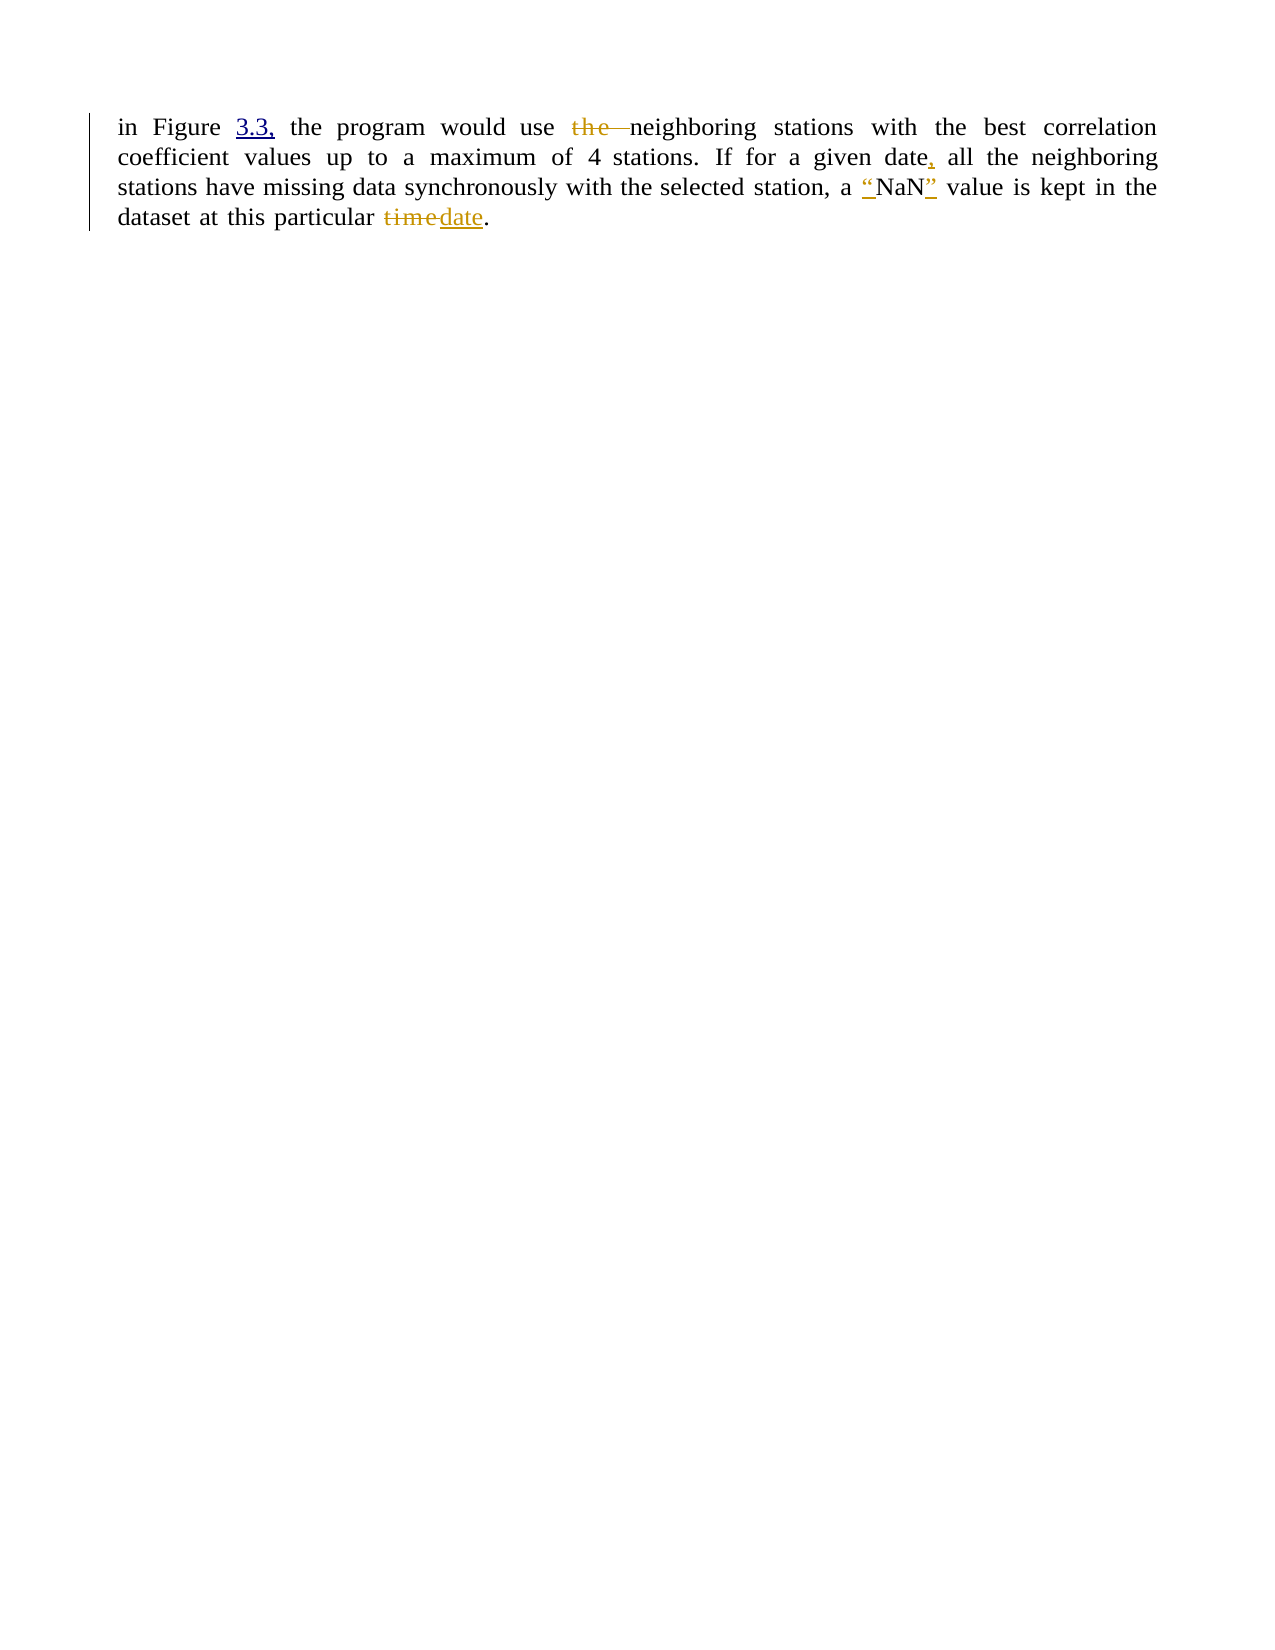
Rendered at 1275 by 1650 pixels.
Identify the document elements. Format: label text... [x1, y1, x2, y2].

text The process used to fill the gaps in the selected weather station datasets can be launched by clicking the Fill button located at the bottom, on the left side panel of the interface. Each missing value is estimated with a multiple linear regression (MLR) model generated with the synchronous weather time-series of the selected and neighboring stations. The routine uses data from the neighboring stations that are best correlated with the data of the selected station, up to the maximum number of stations defined by the user. For example, in Figure 3.3, the program would use neighboring stations with the best correlation coefficient values up to a maximum of 4 stations. If for a given date, all the neighboring stations have missing data synchronously with the selected station, a “NaN” value is kept in the dataset at this particular date. [117, 112, 1158, 231]
